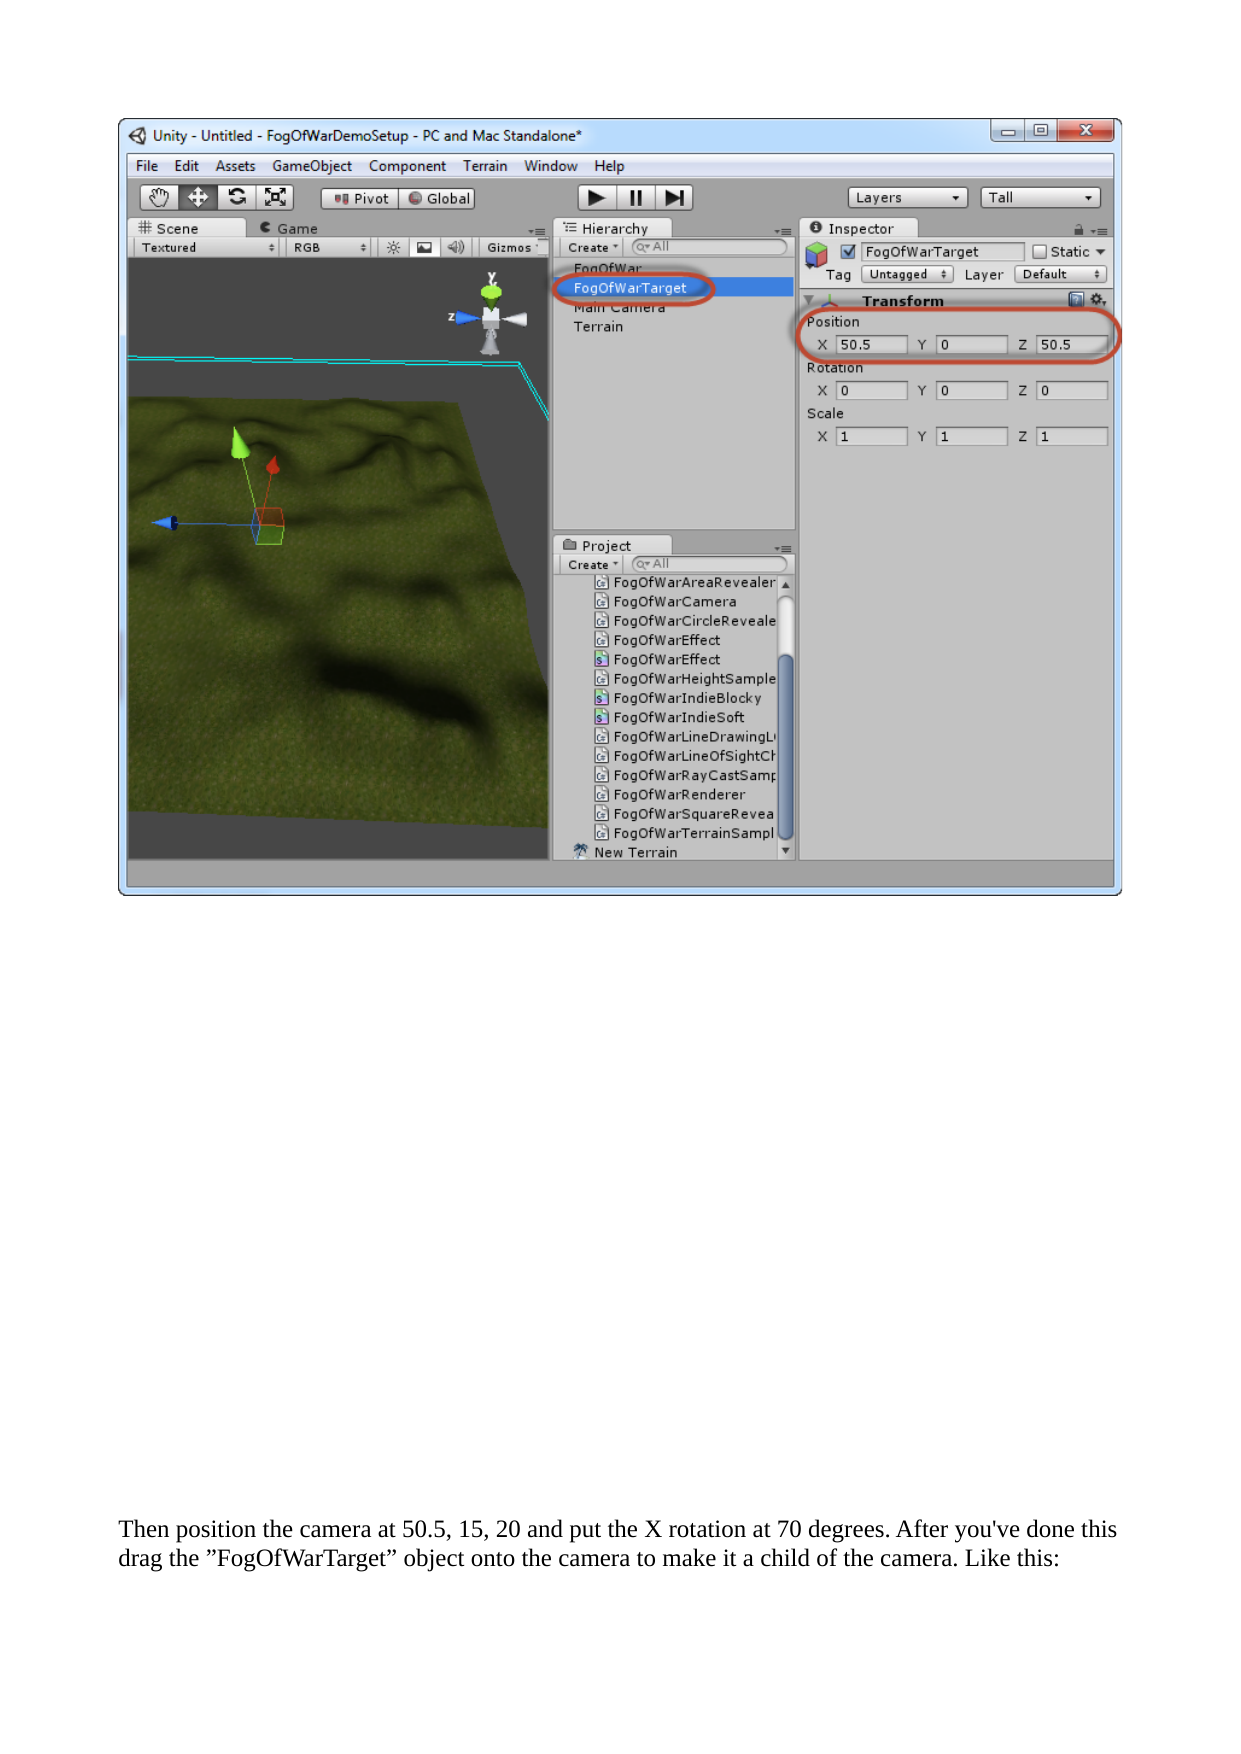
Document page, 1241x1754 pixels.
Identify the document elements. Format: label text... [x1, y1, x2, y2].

picture [118, 118, 1123, 896]
text Then position the camera at 50.5, 15, 20 and put the X rotation at 70 degrees. After you've done this drag the ”FogOfWarTarget” object onto the camera to make it a child of the camera. Like this: [118, 1514, 1122, 1572]
